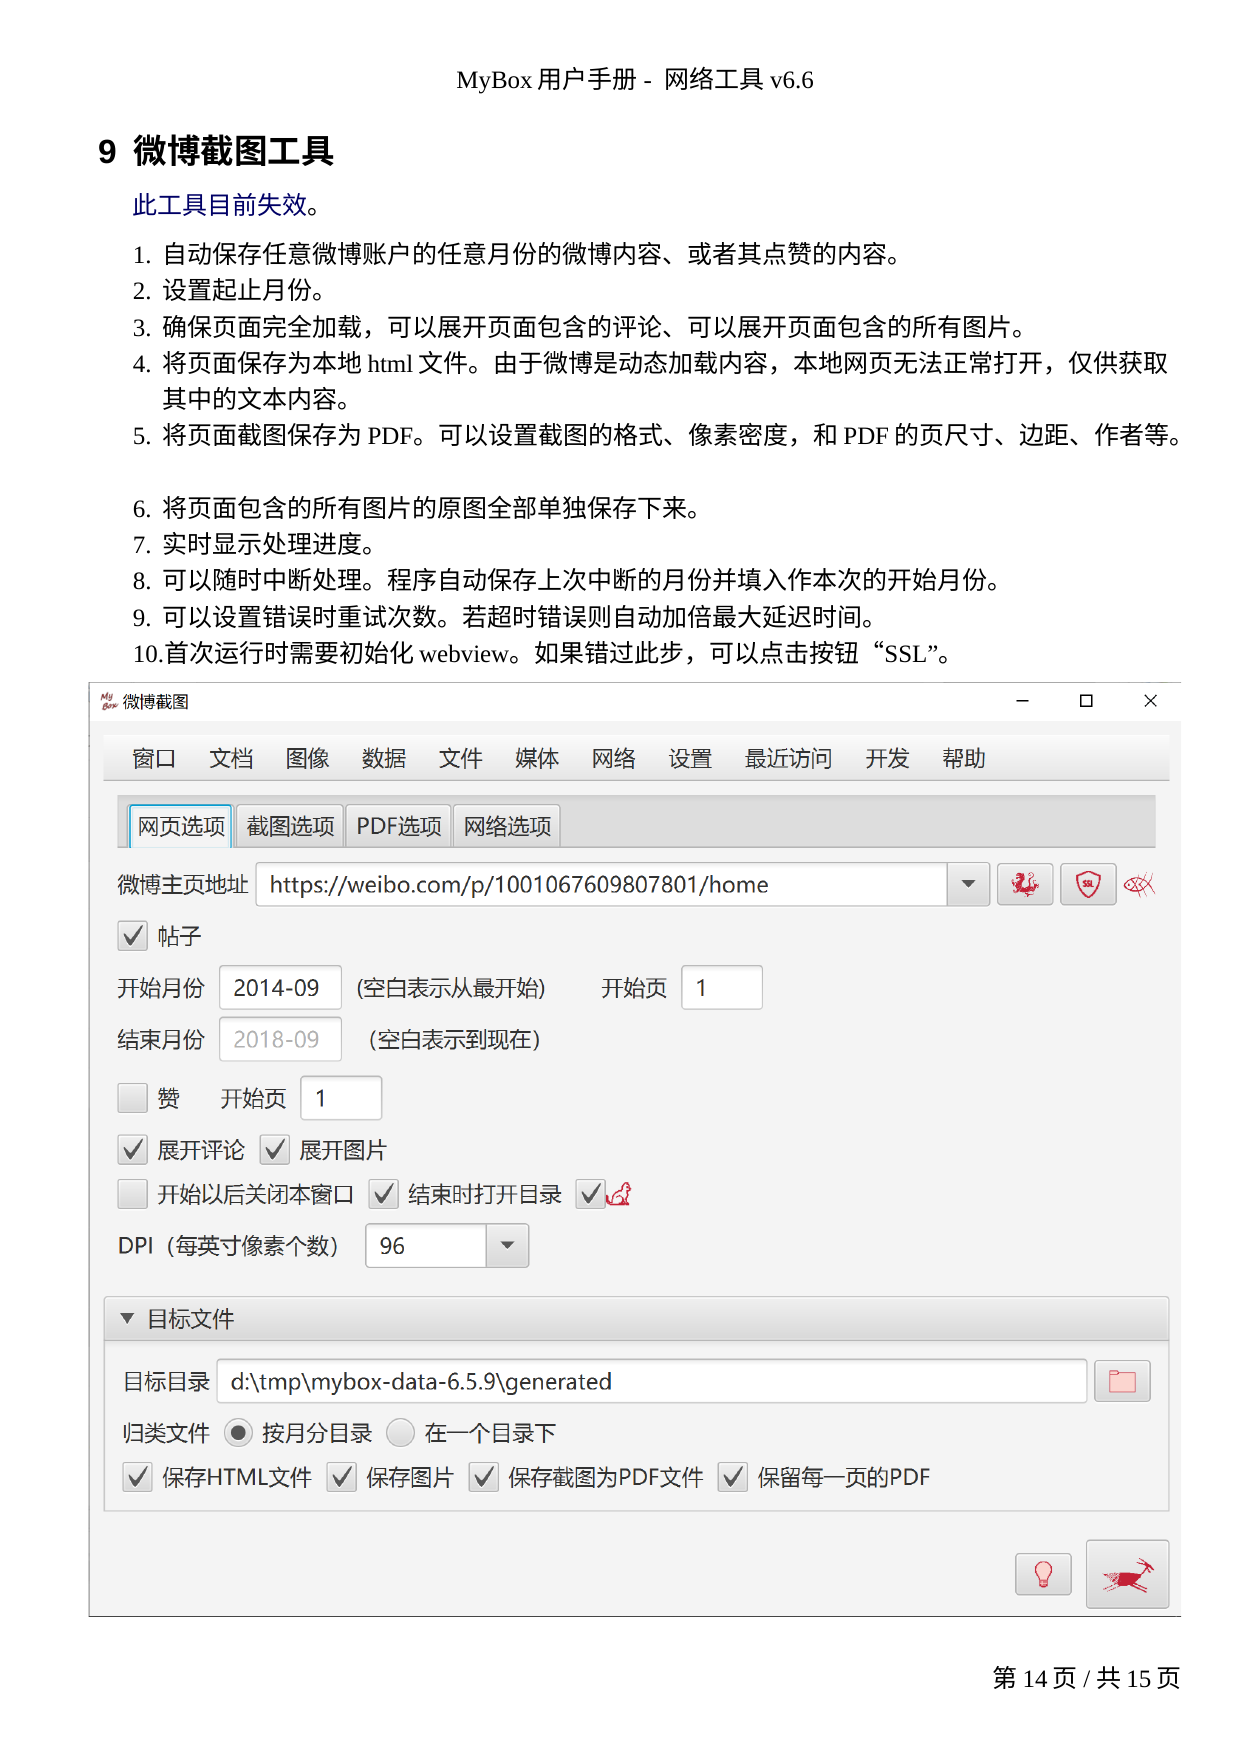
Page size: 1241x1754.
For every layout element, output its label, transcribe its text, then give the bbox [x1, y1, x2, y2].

list 将页面保存为本地html文件。由于微博是动态加载内容，本地网页无法正常打开，仅供获取其中的文本内容。 [133, 343, 1181, 416]
list 实时显示处理进度。 [133, 524, 1181, 561]
list 将页面截图保存为PDF。可以设置截图的格式、像素密度，和PDF的页尺寸、边距、作者等。 [133, 416, 1181, 488]
list 确保页面完全加载，可以展开页面包含的评论、可以展开页面包含的所有图片。 [133, 307, 1181, 343]
subtitle 微博截图工具 [88, 125, 1181, 173]
text 此工具目前失效。 [88, 186, 1181, 222]
list 可以随时中断处理。程序自动保存上次中断的月份并填入作本次的开始月份。 [133, 561, 1181, 597]
list 将页面包含的所有图片的原图全部单独保存下来。 [133, 488, 1181, 524]
list 首次运行时需要初始化webview。如果错过此步，可以点击按钮“SSL”。 [133, 633, 1181, 669]
list 设置起止月份。 [133, 271, 1181, 307]
picture [88, 682, 1182, 1617]
list 可以设置错误时重试次数。若超时错误则自动加倍最大延迟时间。 [133, 597, 1181, 633]
list 自动保存任意微博账户的任意月份的微博内容、或者其点赞的内容。 [133, 234, 1181, 271]
